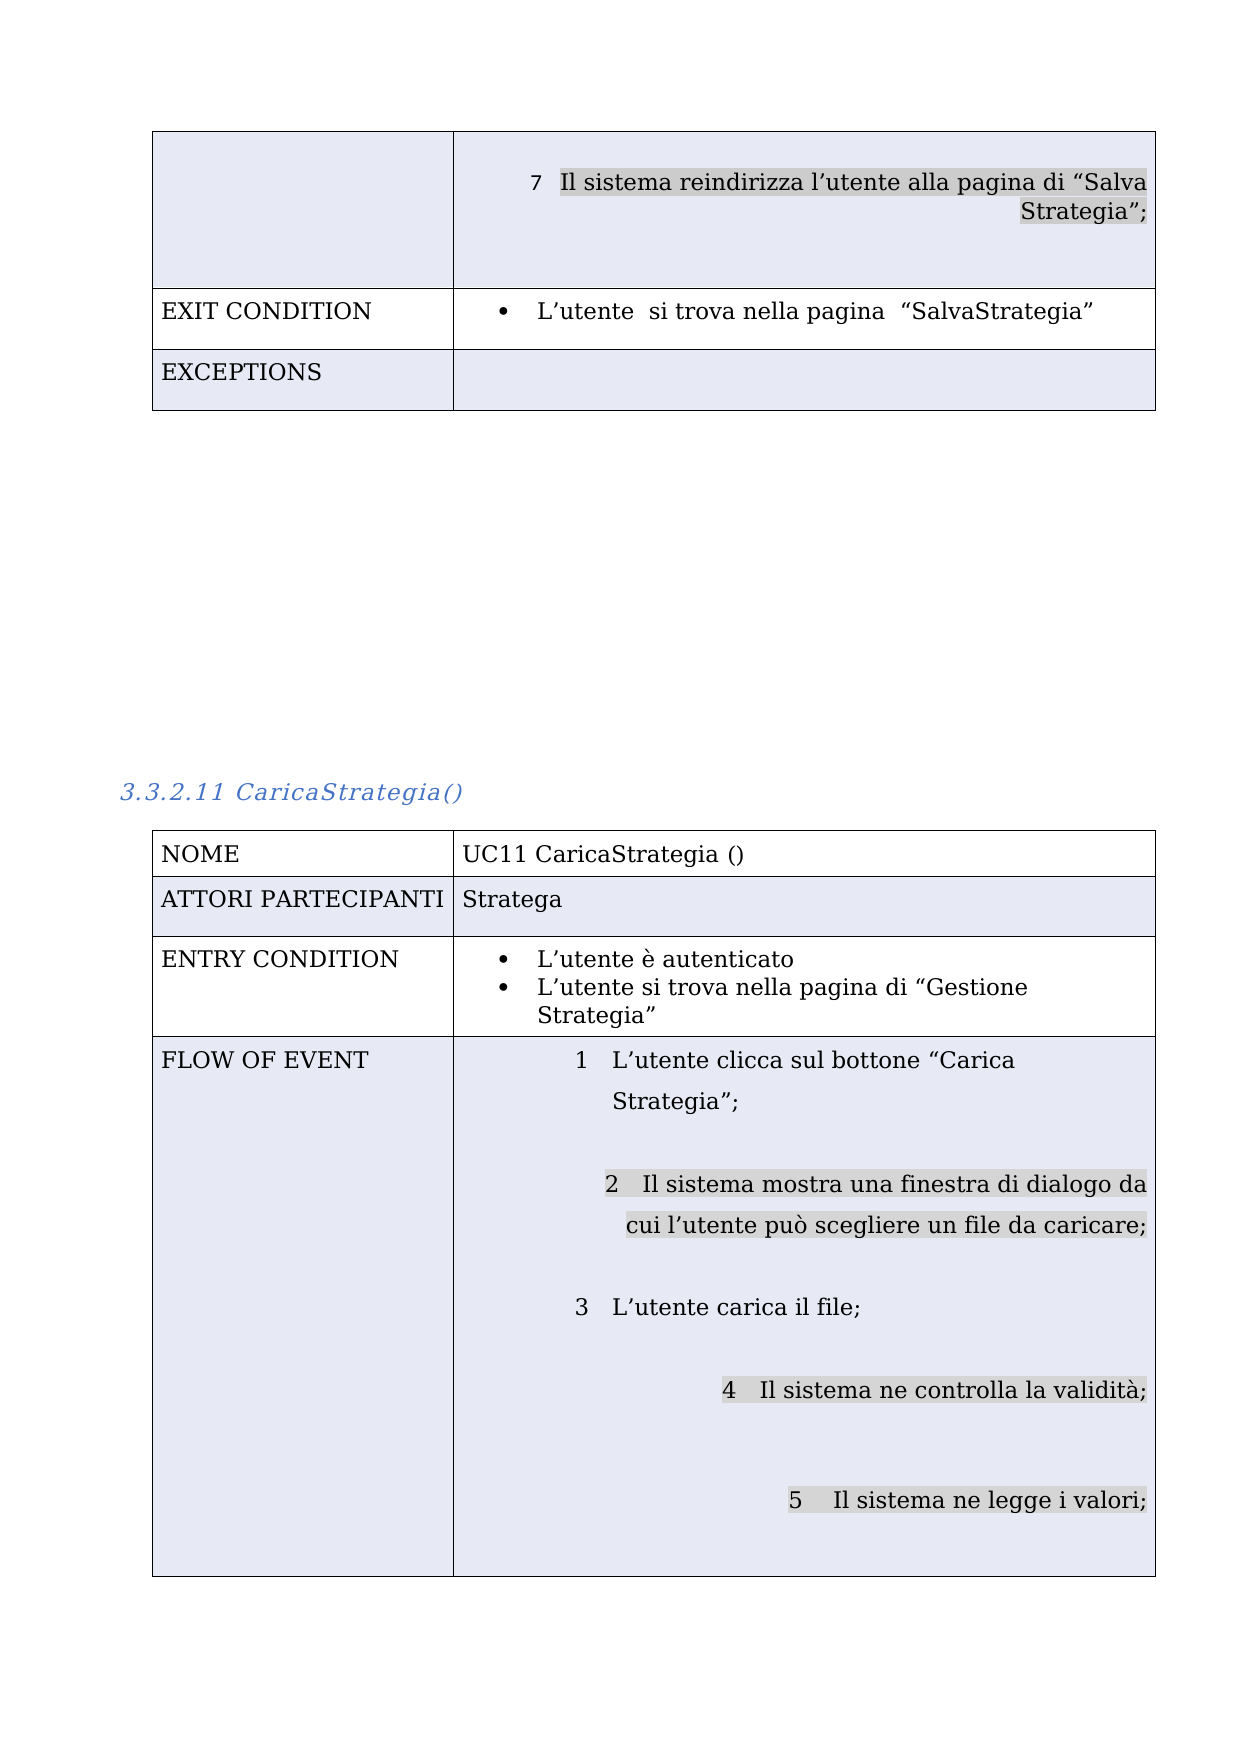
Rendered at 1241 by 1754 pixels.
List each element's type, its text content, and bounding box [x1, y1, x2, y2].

table_cell L’utente è autenticato L’utente si trova nella pagina di “Gestione Strategia” [454, 937, 1155, 1036]
table_cell ENTRY CONDITION [153, 937, 453, 1036]
table_cell FLOW OF EVENT [153, 1037, 453, 1576]
table_header NOME [153, 831, 453, 876]
table_cell ATTORI PARTECIPANTI [153, 877, 453, 936]
table_cell L’utente si trova nella pagina “SalvaStrategia” [454, 289, 1155, 348]
table_cell EXCEPTIONS [153, 350, 453, 410]
table_cell EXIT CONDITION [153, 289, 453, 348]
table_cell Stratega [454, 877, 1155, 936]
table_cell L’utente clicca sul bottone “Carica Strategia”; Il sistema mostra una finestra di dialogo da cui l’utente può scegliere un file da caricare; L’utente carica il file; Il sistema ne controlla la validità; Il sistema ne legge i valori; Il sistema crea una pagina di “Salva Strategia” con i campi di Form_GestioneStrategia parzialmente riempiti con i valori letti dal file; Il sistema reindirizza l’utente alla pagina di “Salva Strategia”; [454, 1037, 1155, 1576]
table_header UC11 CaricaStrategia () [454, 831, 1155, 876]
subtitle 3.3.2.11 CaricaStrategia() [118, 778, 1122, 806]
table_cell L’utente clicca sul bottone “Nuova Strategia”; Il sistema reindirizza l’utente a una pagina contente un menù a tendina da cui l’utente può scegliere una lista di tracciati; L’utente seleziona il circuito per cui è destinata la Strategia dal menù a tendina; L’utente clicca sul pulsante “Procedi” inviando al sistema i dati del form; Il sistema recupera le informazioni relative al circuito selezionato dall’utente; Il sistema crea una nuova pagina “Salva Strategia” contenente le informazioni relative al circuito , prelevate dalla memoria persistente, e un Form, strutturato come nella tabella Form_GestioneStrategia; Il sistema reindirizza l’utente alla pagina di “Salva Strategia”; [454, 132, 1155, 287]
table_cell [153, 132, 453, 287]
table_cell [454, 350, 1155, 410]
